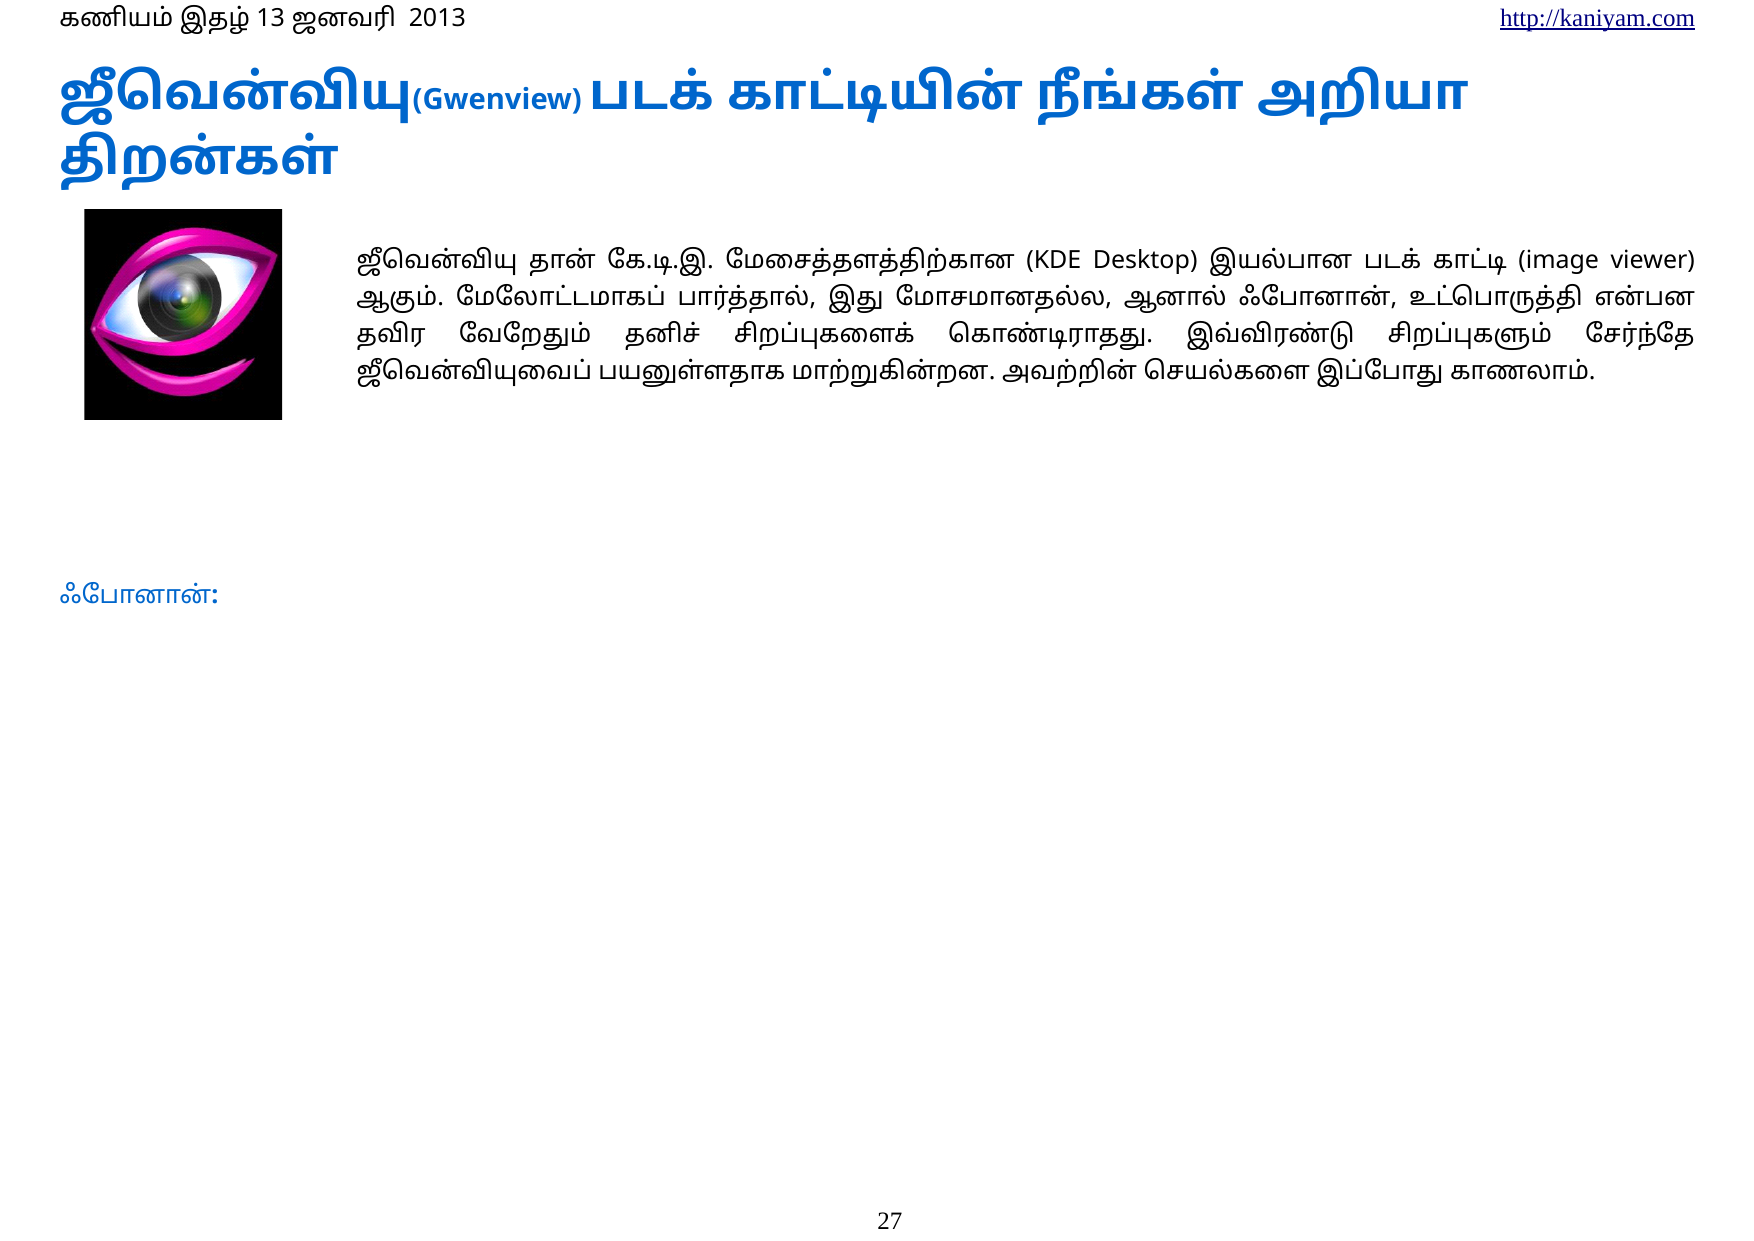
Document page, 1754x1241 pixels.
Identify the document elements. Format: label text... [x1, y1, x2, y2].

subtitle ஜீவென்வியு(Gwenview) படக் காட்டியின் நீங்கள் அறியா திறன்கள் [59, 64, 1695, 195]
text ஃபோனான்: [59, 577, 1695, 614]
text ஜீவென்வியு தான் கே.டி.இ. மேசைத்தளத்திற்கான (KDE Desktop) இயல்பான படக் காட்டி (image viewer) ஆகும். மேலோட்டமாகப் பார்த்தால், இது மோசமானதல்ல, ஆனால் ஃபோனான், உட்பொருத்தி என்பன தவிர வேறேதும் தனிச் சிறப்புகளைக் கொண்டிராதது. இவ்விரண்டு சிறப்புகளும் சேர்ந்தே ஜீவென்வியுவைப் பயனுள்ளதாக மாற்றுகின்றன. அவற்றின் செயல்களை இப்போது காணலாம். [283, 241, 1695, 389]
